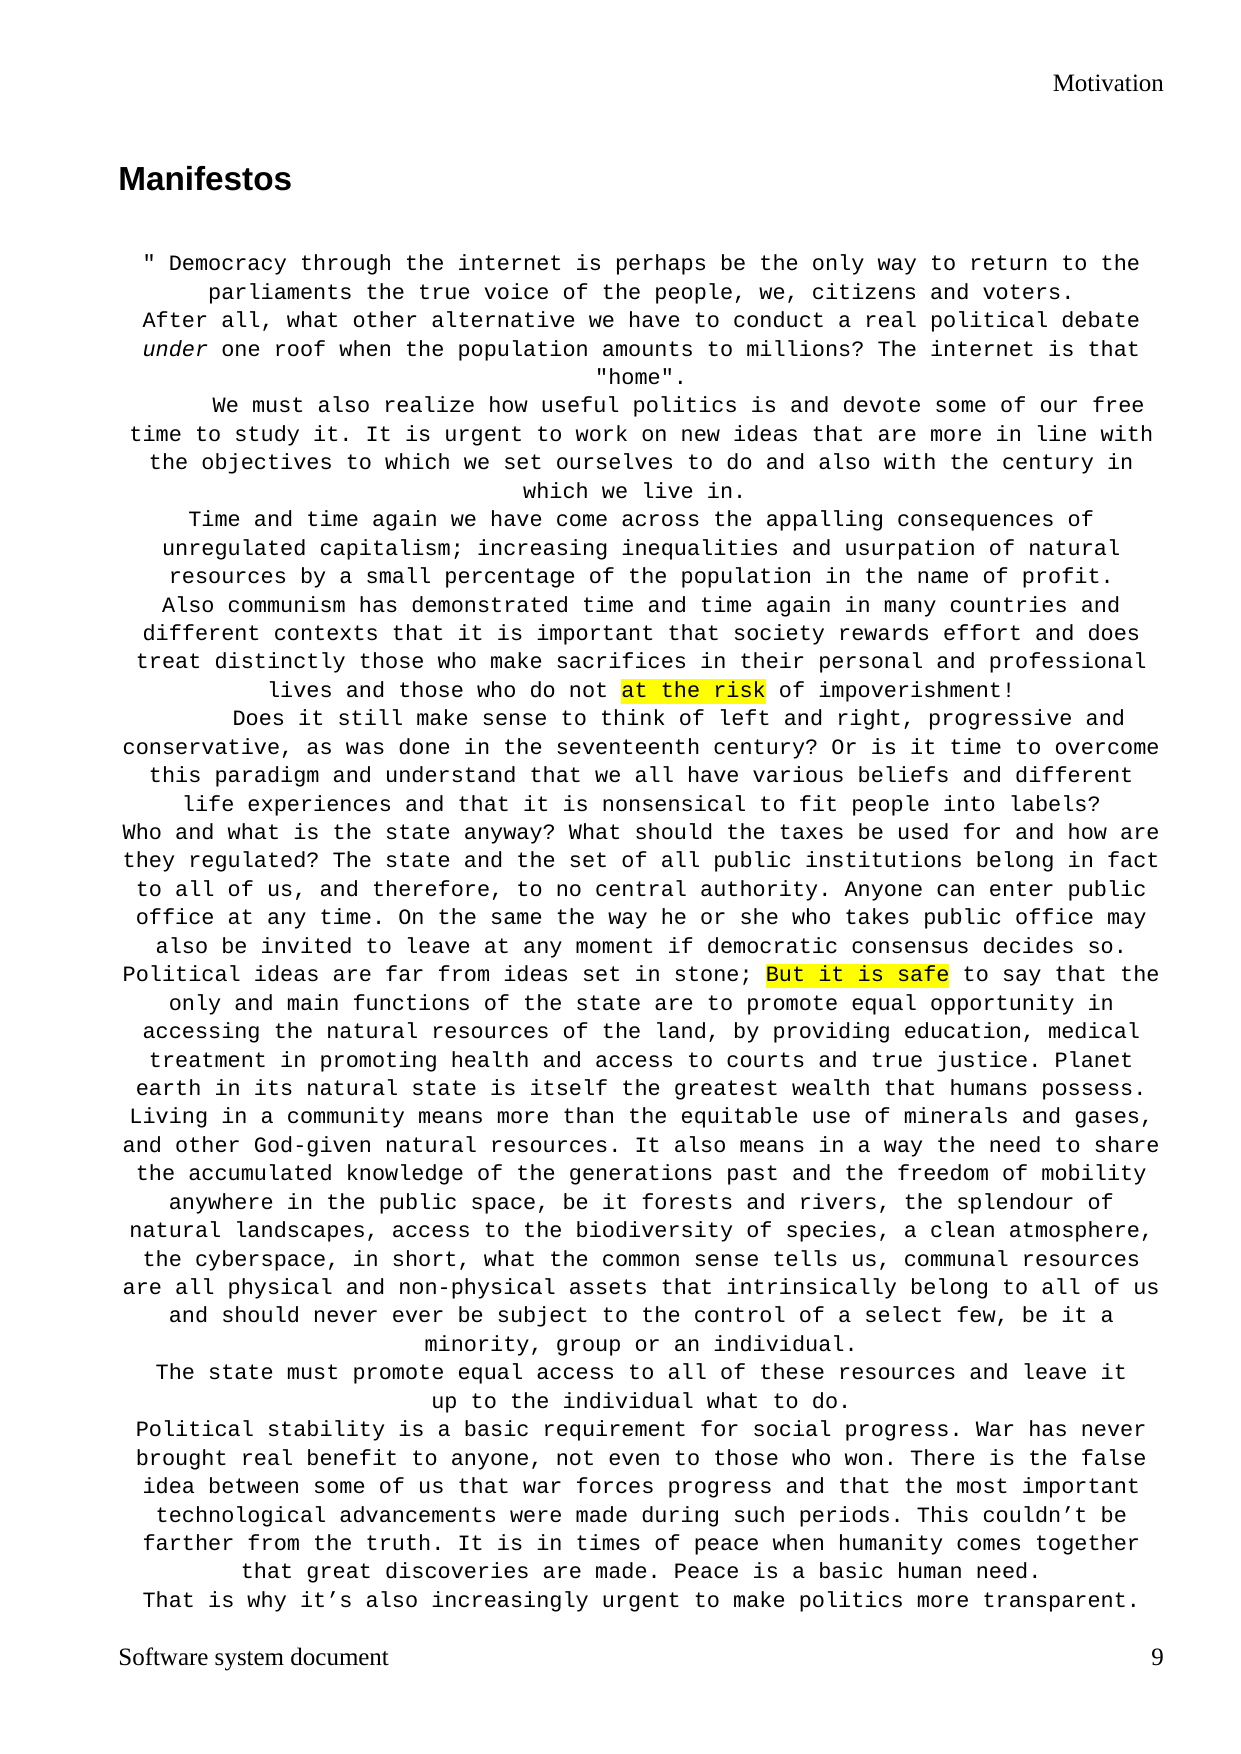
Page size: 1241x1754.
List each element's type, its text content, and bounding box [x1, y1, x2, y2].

text Who and what is the state anyway? What should the taxes be used for and how are they regulated? The state and the set of all public institutions belong in fact to all of us, and therefore, to no central authority. Anyone can enter public office at any time. On the same the way he or she who takes public office may also be invited to leave at any moment if democratic consensus decides so. [118, 821, 1164, 960]
text After all, what other alternative we have to conduct a real political debate under one roof when the population amounts to millions? The internet is that "home". [118, 309, 1164, 391]
subtitle Manifestos [118, 159, 1164, 197]
text " Democracy through the internet is perhaps be the only way to return to the parliaments the true voice of the people, we, citizens and voters. [118, 252, 1164, 306]
text Also communism has demonstrated time and time again in many countries and different contexts that it is important that society rewards effort and does treat distinctly those who make sacrifices in their personal and professional lives and those who do not at the risk of impoverishment! [118, 594, 1164, 704]
text up to the individual what to do. [118, 1390, 1164, 1415]
text The state must promote equal access to all of these resources and leave it [118, 1362, 1164, 1386]
text Time and time again we have come across the appalling consequences of unregulated capitalism; increasing inequalities and usurpation of natural resources by a small percentage of the population in the name of profit. [118, 508, 1164, 590]
text We must also realize how useful politics is and devote some of our free time to study it. It is urgent to work on new ideas that are more in line with the objectives to which we set ourselves to do and also with the century in which we live in. [118, 395, 1164, 505]
text Political stability is a basic requirement for social progress. War has never brought real benefit to anyone, not even to those who won. There is the false idea between some of us that war forces progress and that the most important technological advancements were made during such periods. This couldn’t be farther from the truth. It is in times of peace when humanity comes together that great discoveries are made. Peace is a basic human need. [118, 1418, 1164, 1585]
text Does it still make sense to think of left and right, progressive and conservative, as was done in the seventeenth century? Or is it time to overcome this paradigm and understand that we all have various beliefs and different life experiences and that it is nonsensical to fit people into labels? [118, 707, 1164, 818]
text Political ideas are far from ideas set in stone; But it is safe to say that the only and main functions of the state are to promote equal opportunity in accessing the natural resources of the land, by providing education, medical treatment in promoting health and access to courts and true justice. Planet earth in its natural state is itself the greatest wealth that humans possess. Living in a community means more than the equitable use of minerals and gases, and other God-given natural resources. It also means in a way the need to share the accumulated knowledge of the generations past and the freedom of mobility anywhere in the public space, be it forests and rivers, the splendour of natural landscapes, access to the biodiversity of species, a clean atmosphere, the cyberspace, in short, what the common sense tells us, communal resources are all physical and non-physical assets that intrinsically belong to all of us and should never ever be subject to the control of a select few, be it a minority, group or an individual. [118, 963, 1164, 1358]
text That is why it’s also increasingly urgent to make politics more transparent. [118, 1589, 1164, 1614]
